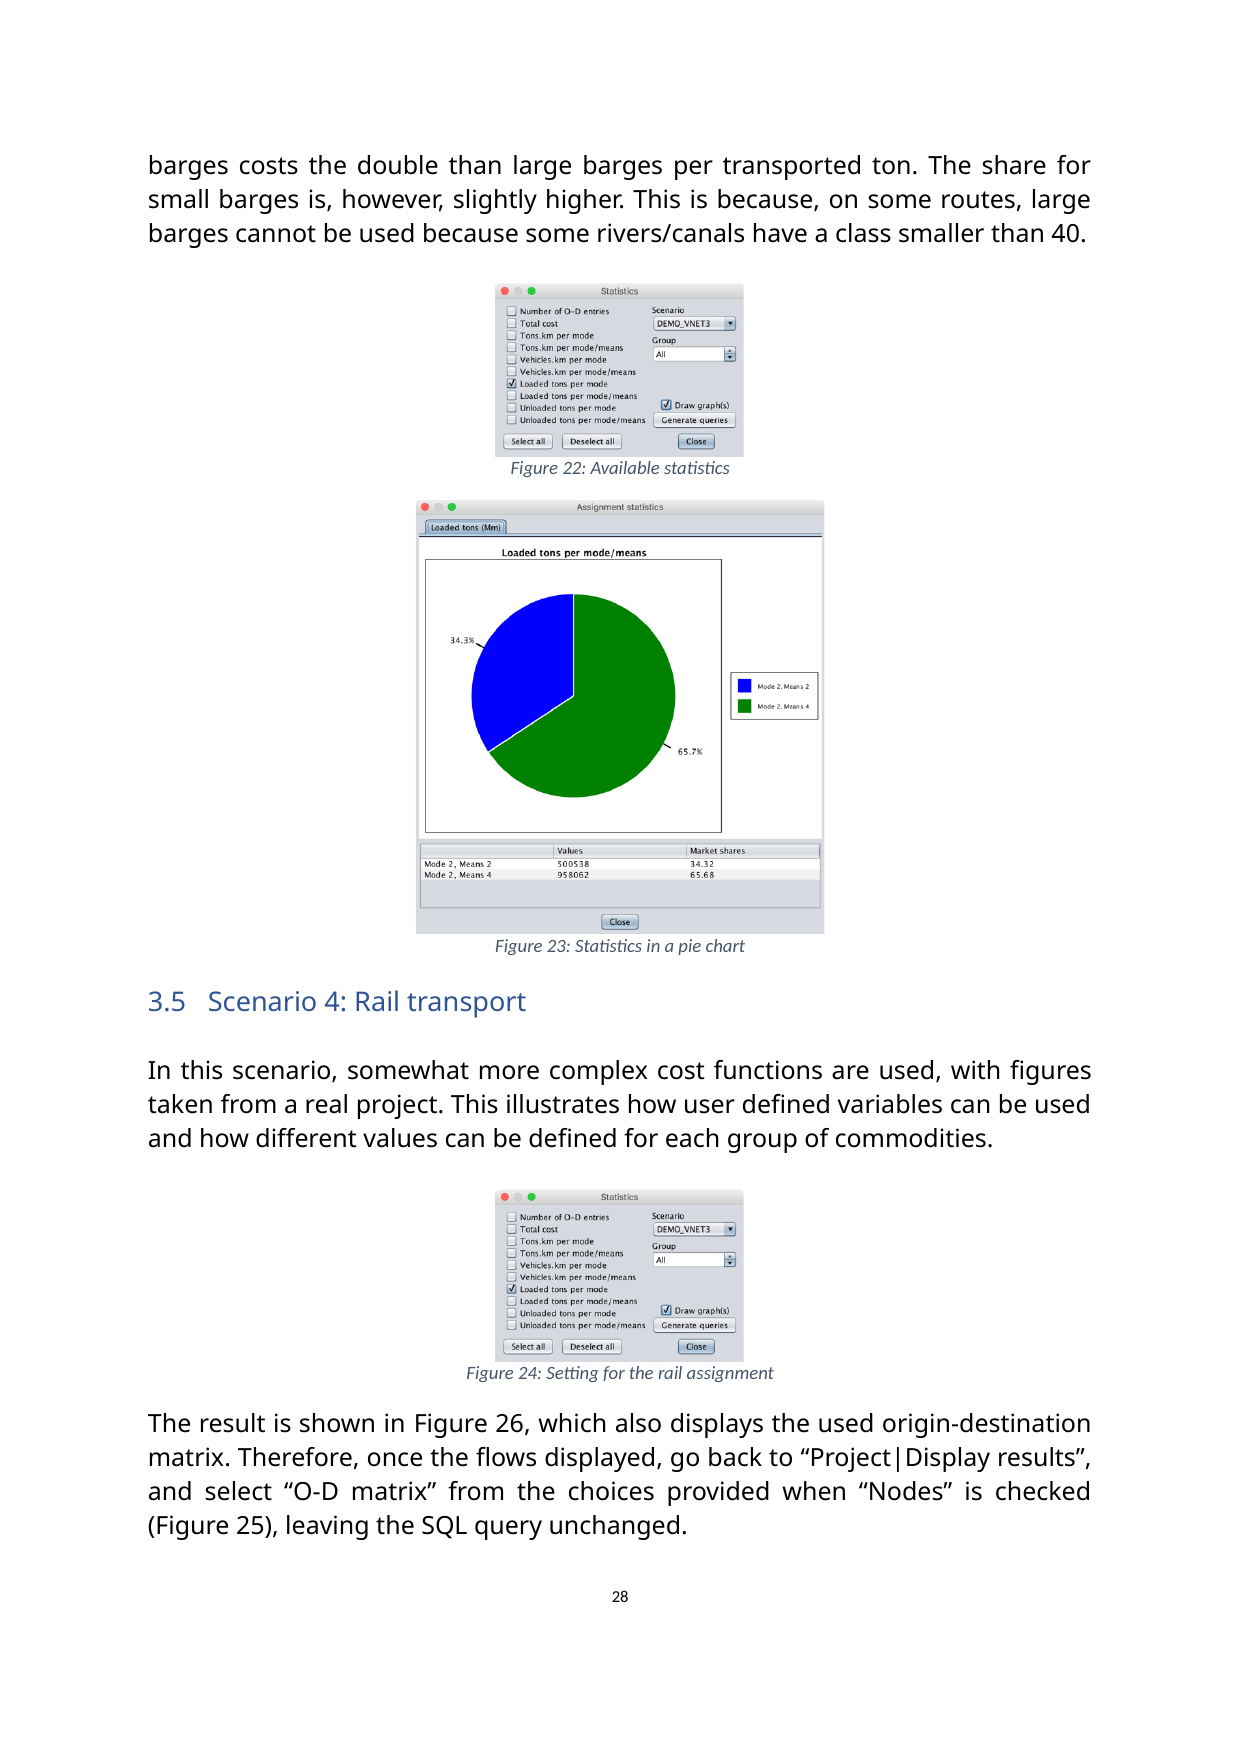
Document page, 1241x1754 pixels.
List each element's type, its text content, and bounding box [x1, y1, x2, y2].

subtitle Scenario 4: Rail transport [148, 982, 1093, 1019]
picture [495, 283, 744, 457]
text Figure 22: Available statistics [148, 456, 1093, 479]
text barges costs the double than large barges per transported ton. The share for small barges is, however, slightly higher. This is because, on some routes, large barges cannot be used because some rivers/canals have a class smaller than 40. [148, 148, 1093, 250]
text In this scenario, somewhat more complex cost functions are used, with figures taken from a real project. This illustrates how user defined variables can be used and how different values can be defined for each group of commodities. [148, 1053, 1093, 1155]
text Figure 24: Setting for the rail assignment [148, 1362, 1093, 1384]
picture [495, 1189, 744, 1362]
text The result is shown in Figure 26, which also displays the used origin-destination matrix. Therefore, once the flows displayed, go back to “Project|Display results”, and select “O-D matrix” from the choices provided when “Nodes” is checked (Figure 25), leaving the SQL query unchanged. [148, 1405, 1093, 1542]
text Figure 23: Statistics in a pie chart [148, 934, 1093, 957]
picture [415, 500, 825, 934]
